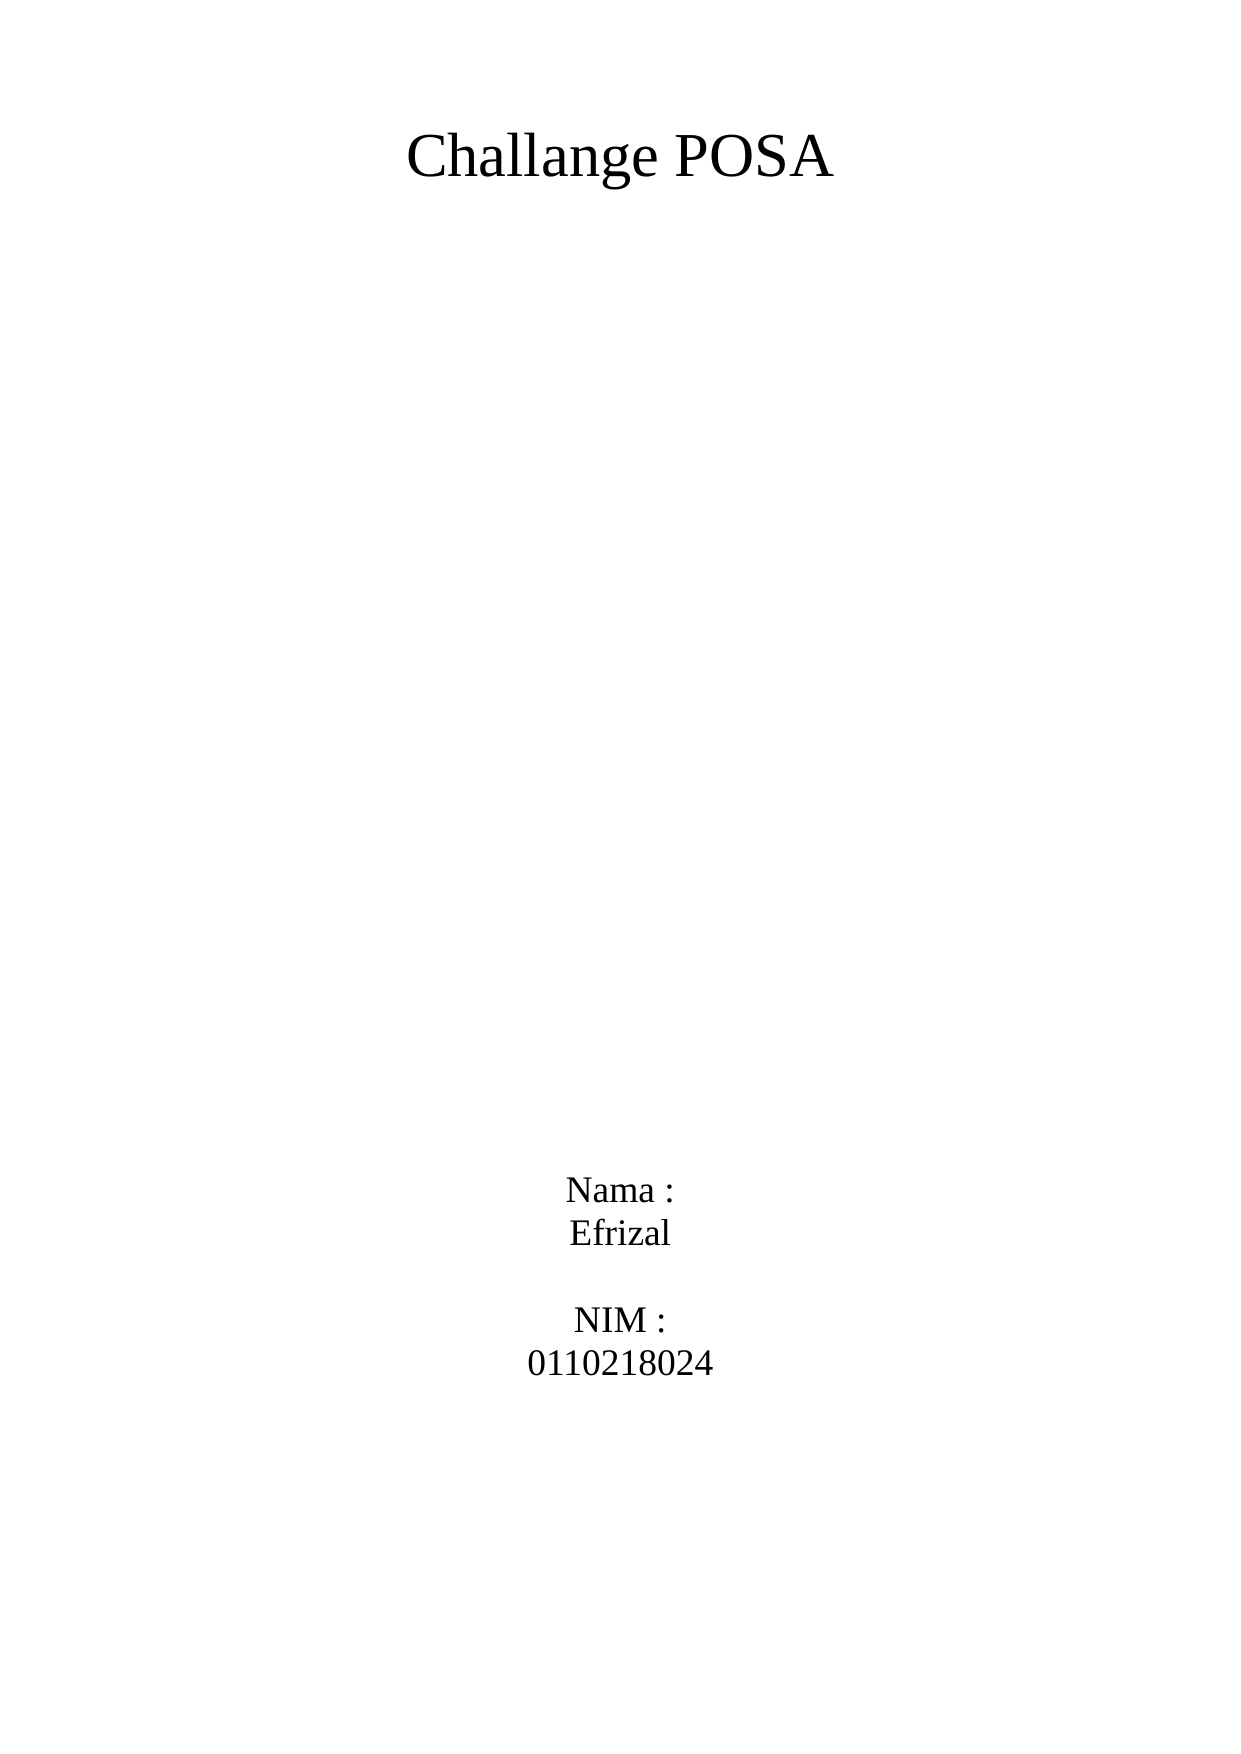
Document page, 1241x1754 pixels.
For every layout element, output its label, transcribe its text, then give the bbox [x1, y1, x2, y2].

text Nama : [118, 1168, 1122, 1211]
text 0110218024 [118, 1340, 1122, 1383]
text NIM : [118, 1297, 1122, 1340]
text Challange POSA [118, 118, 1122, 190]
text Efrizal [118, 1211, 1122, 1254]
